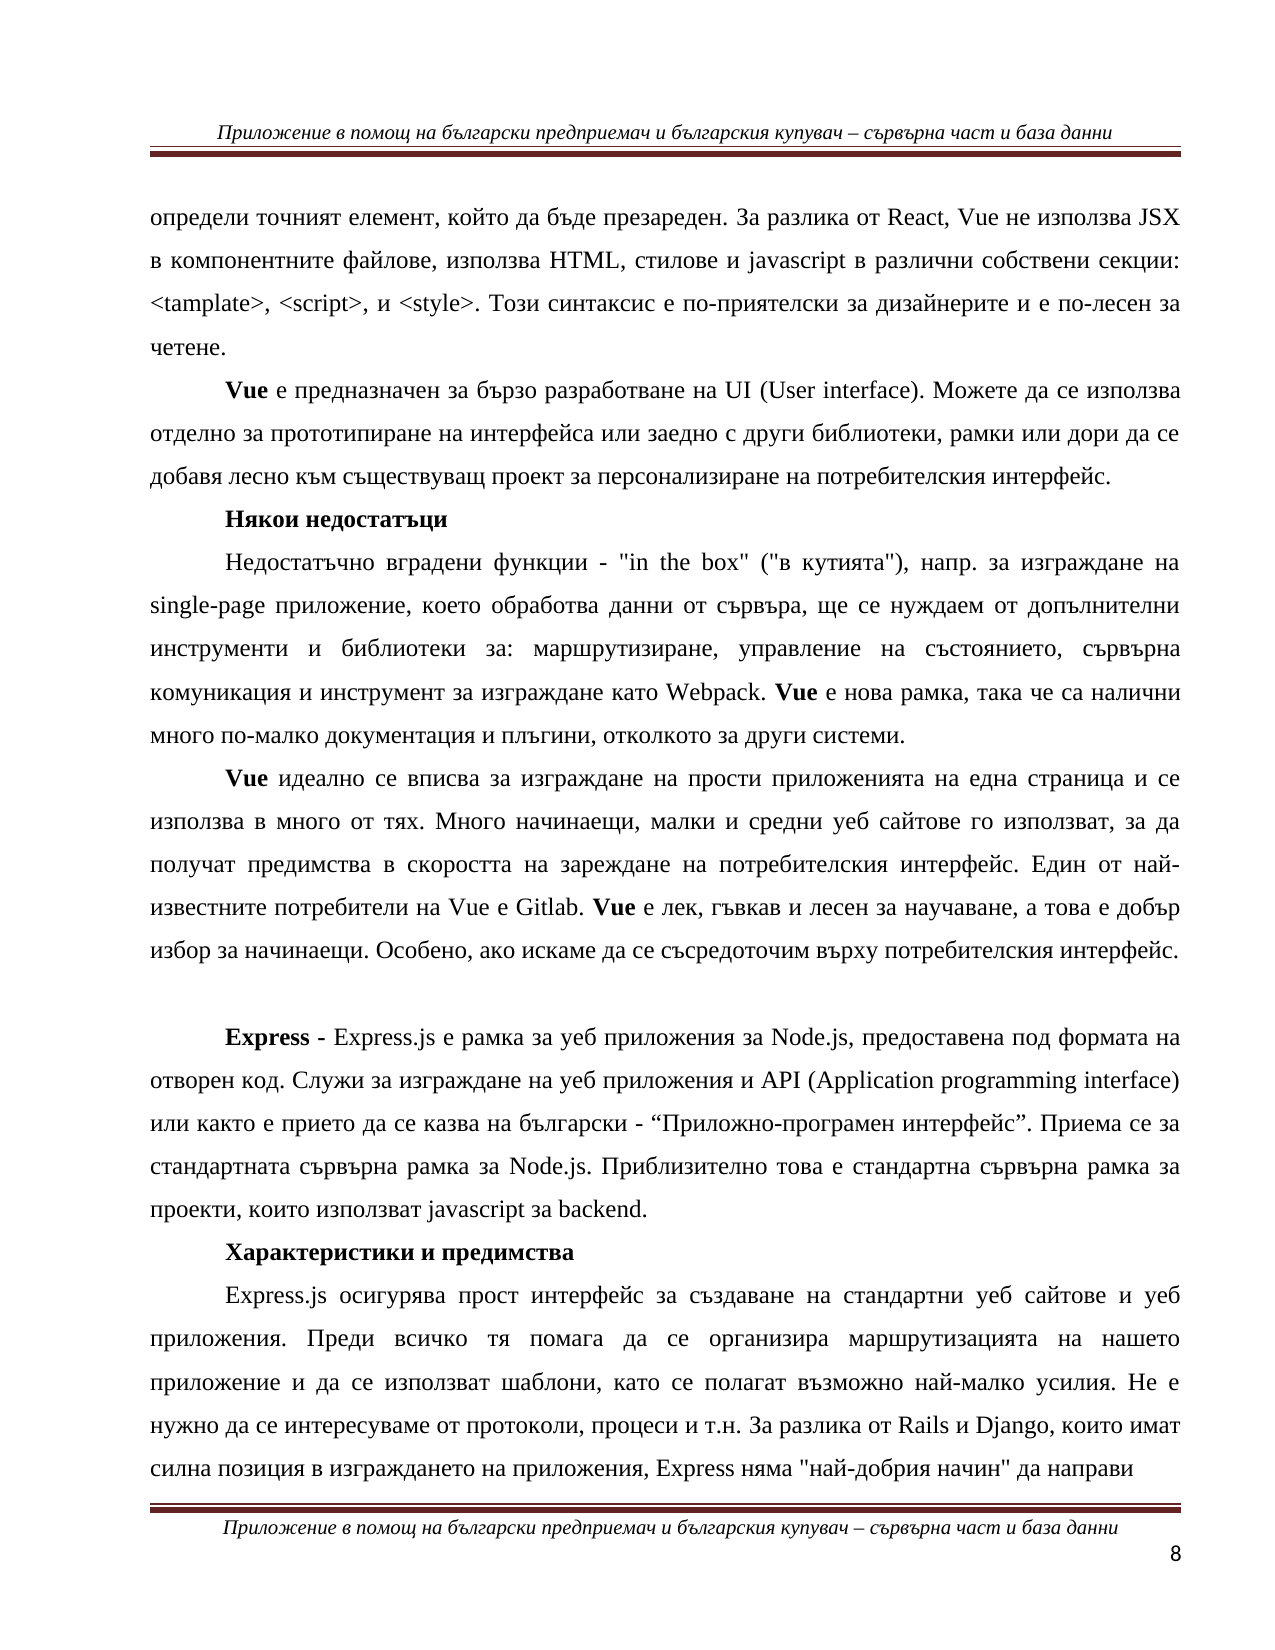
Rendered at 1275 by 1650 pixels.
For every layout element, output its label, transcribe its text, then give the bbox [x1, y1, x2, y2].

text Характеристики и предимства [150, 1237, 1181, 1266]
text определи точният елемент, който да бъде презареден. За разлика от React, Vue не използва JSX в компонентните файлове, използва HTML, стилове и javascript в различни собствени секции: <tamplate>, <script>, и <style>. Този синтаксис е по-приятелски за дизайнерите и е по-лесен за четене. [150, 202, 1181, 360]
text Недостатъчно вградени функции - "in the box" ("в кутията"), напр. за изграждане на single-page приложение, което обработва данни от сървъра, ще се нуждаем от допълнителни инструменти и библиотеки за: маршрутизиране, управление на състоянието, сървърна комуникация и инструмент за изграждане като Webpack. Vue е нова рамка, така че са налични много по-малко документация и плъгини, отколкото за други системи. [150, 547, 1181, 748]
text Express - Express.js е рамка за уеб приложения за Node.js, предоставена под формата на отворен код. Служи за изграждане на уеб приложения и API (Application programming interface) или както е прието да се казва на български - “Приложно-програмен интерфейс”. Приема се за стандартната сървърна рамка за Node.js. Приблизително това е стандартна сървърна рамка за проекти, които използват javascript за backend. [150, 1022, 1181, 1223]
text Някои недостатъци [150, 504, 1181, 533]
text Express.js осигурява прост интерфейс за създаване на стандартни уеб сайтове и уеб приложения. Преди всичко тя помага да се организира маршрутизацията на нашето приложение и да се използват шаблони, като се полагат възможно най-малко усилия. Не е нужно да се интересуваме от протоколи, процеси и т.н. За разлика от Rails и Django, които имат силна позиция в изграждането на приложения, Express няма "най-добрия начин" да направи [150, 1280, 1181, 1482]
text Vue е предназначен за бързо разработване на UI (User interface). Можете да се използва отделно за прототипиране на интерфейса или заедно с други библиотеки, рамки или дори да се добавя лесно към съществуващ проект за персонализиране на потребителския интерфейс. [150, 375, 1181, 490]
text Vue идеално се вписва за изграждане на прости приложенията на една страница и се използва в много от тях. Много начинаещи, малки и средни уеб сайтове го използват, за да получат предимства в скоростта на зареждане на потребителския интерфейс. Един от най-известните потребители на Vue е Gitlab. Vue е лек, гъвкав и лесен за научаване, а това е добър избор за начинаещи. Особено, ако искаме да се съсредоточим върху потребителския интерфейс. [150, 763, 1181, 964]
